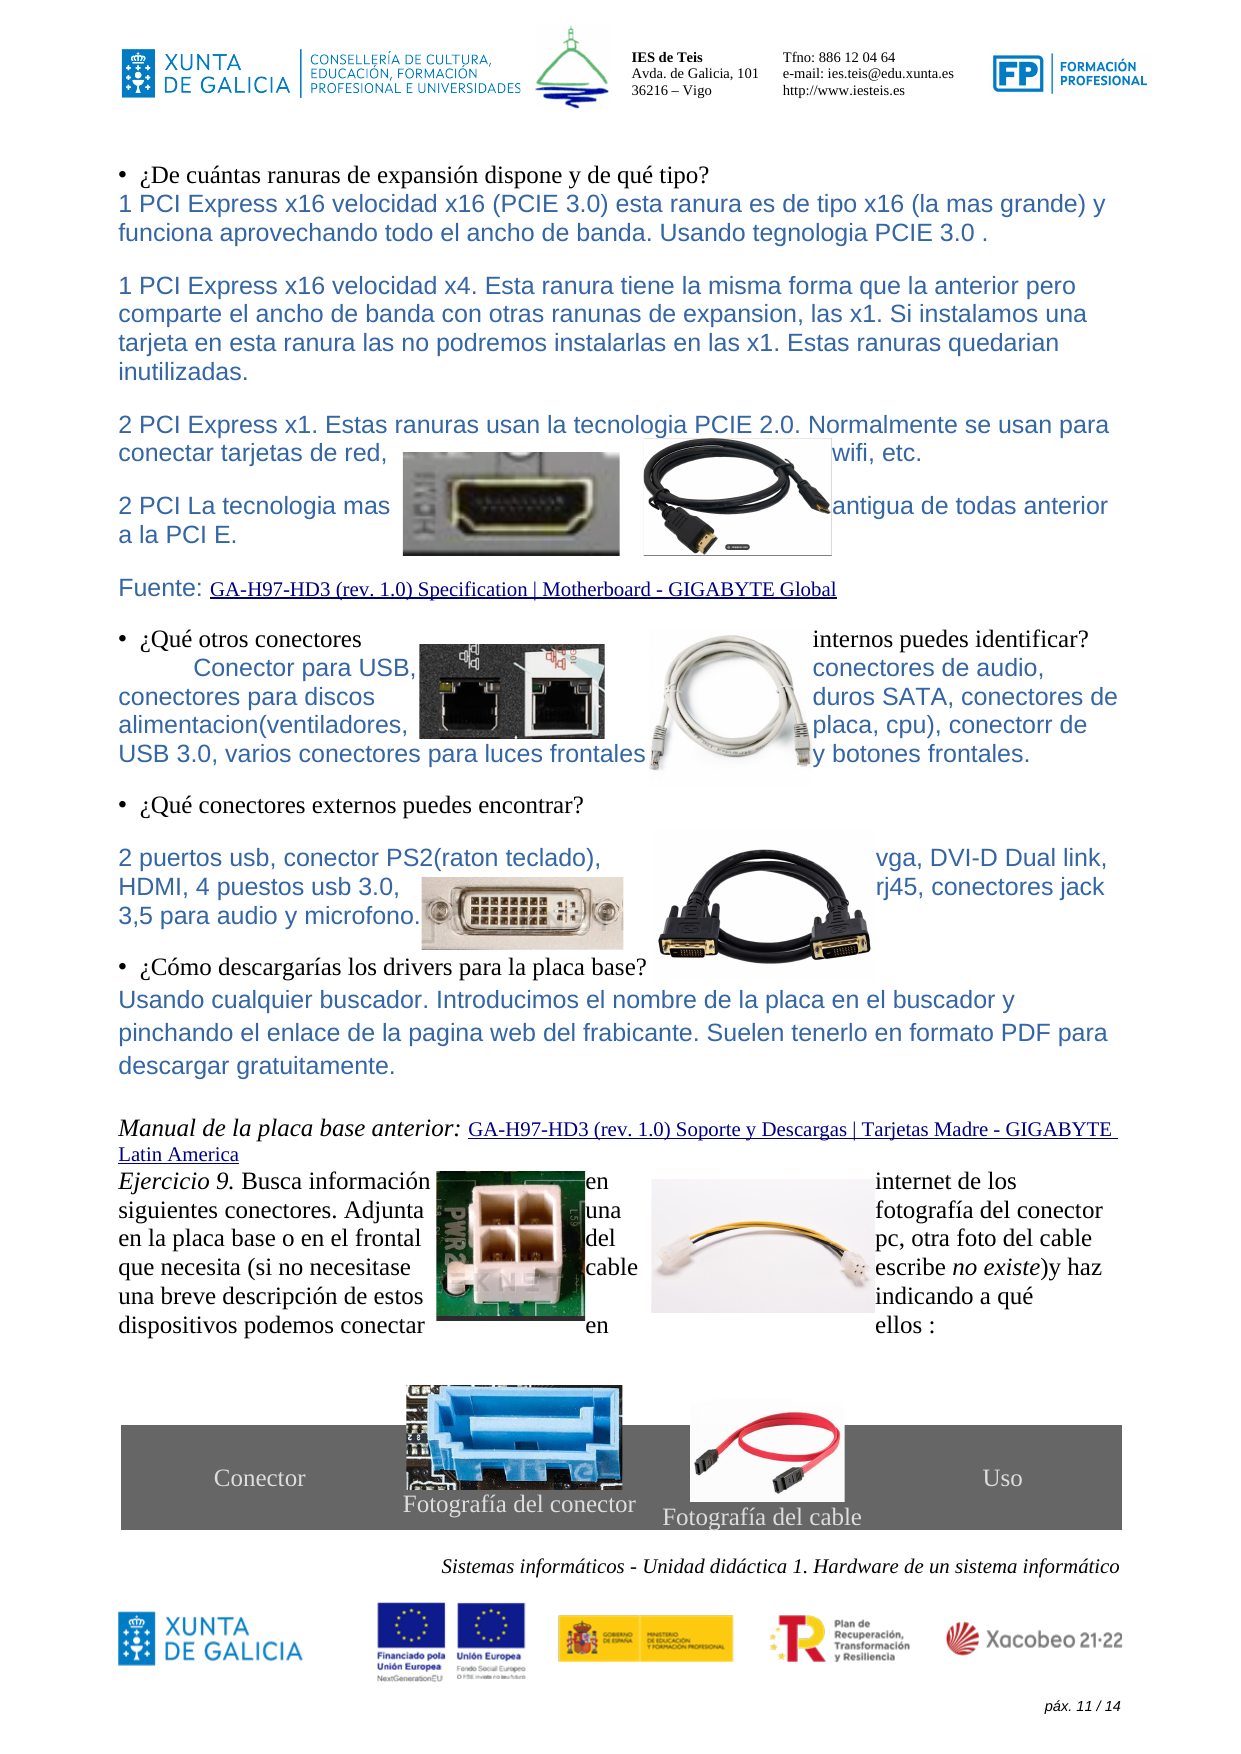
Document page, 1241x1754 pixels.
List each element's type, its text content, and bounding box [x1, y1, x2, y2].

picture [651, 830, 876, 981]
picture [989, 50, 1153, 97]
text Ejercicio 9. Busca información en internet de los siguientes conectores. Adjunta una fotografía del conector en la placa base o en el frontal del pc, otra foto del cable que necesita (si no necesitase cable escribe no existe)y haz una breve descripción de estos indicando a qué dispositivos podemos conectar en ellos : [118, 1166, 1122, 1338]
picture [649, 629, 813, 786]
picture [651, 1179, 875, 1313]
text • ¿Qué otros conectores internos puedes identificar? [118, 624, 1122, 653]
text [876, 952, 1122, 981]
picture [690, 1399, 845, 1502]
picture [421, 877, 624, 950]
picture [402, 452, 620, 556]
text Manual de la placa base anterior: GA-H97-HD3 (rev. 1.0) Soporte y Descargas | Tarjetas Madre - GIGABYTE Latin America [118, 1113, 1122, 1166]
picture [406, 1385, 623, 1490]
text 2 PCI La tecnologia mas antigua de todas anterior a la PCI E. [832, 491, 1122, 548]
text 2 PCI La tecnologia mas antigua de todas anterior a la PCI E. [620, 491, 643, 548]
picture [419, 644, 605, 739]
text Fuente: GA-H97-HD3 (rev. 1.0) Specification | Motherboard - GIGABYTE Global [118, 572, 1122, 601]
picture [118, 1592, 1123, 1688]
text 2 puertos usb, conector PS2(raton teclado), vga, DVI-D Dual link, HDMI, 4 puestos usb 3.0, rj45, conectores jack 3,5 para audio y microfono. [118, 843, 651, 929]
text • ¿Cómo descargarías los drivers para la placa base? [118, 952, 651, 981]
table_header Fotografía del cable [641, 1425, 883, 1530]
picture [643, 438, 832, 556]
text 2 puertos usb, conector PS2(raton teclado), vga, DVI-D Dual link, HDMI, 4 puestos usb 3.0, rj45, conectores jack 3,5 para audio y microfono. [876, 843, 1122, 929]
text 2 PCI Express x1. Estas ranuras usan la tecnologia PCIE 2.0. Normalmente se usan para conectar tarjetas de red, wifi, etc. [118, 409, 1122, 467]
text Conector para USB, conectores de audio, conectores para discos duros SATA, conectores de alimentacion(ventiladores, placa, cpu), conectorr de USB 3.0, varios conectores para luces frontales y botones frontales. [118, 653, 649, 768]
table_header Fotografía del conector [398, 1425, 641, 1530]
picture [534, 25, 611, 110]
picture [121, 49, 521, 98]
table_header Conector [121, 1425, 398, 1530]
text 1 PCI Express x16 velocidad x4. Esta ranura tiene la misma forma que la anterior pero comparte el ancho de banda con otras ranunas de expansion, las x1. Si instalamos una tarjeta en esta ranura las no podremos instalarlas en las x1. Estas ranuras quedarian inutilizadas. [118, 271, 1122, 386]
text • ¿Qué conectores externos puedes encontrar? [118, 791, 1122, 819]
picture [436, 1171, 586, 1321]
table_header Uso [883, 1425, 1122, 1530]
text 1 PCI Express x16 velocidad x16 (PCIE 3.0) esta ranura es de tipo x16 (la mas grande) y funciona aprovechando todo el ancho de banda. Usando tegnologia PCIE 3.0 . [118, 189, 1122, 247]
text • ¿De cuántas ranuras de expansión dispone y de qué tipo? [118, 160, 1122, 189]
text 2 PCI La tecnologia mas antigua de todas anterior a la PCI E. [118, 491, 402, 548]
text Usando cualquier buscador. Introducimos el nombre de la placa en el buscador y pinchando el enlace de la pagina web del frabicante. Suelen tenerlo en formato PDF para descargar gratuitamente. [118, 985, 1122, 1080]
text Conector para USB, conectores de audio, conectores para discos duros SATA, conectores de alimentacion(ventiladores, placa, cpu), conectorr de USB 3.0, varios conectores para luces frontales y botones frontales. [813, 653, 1122, 768]
